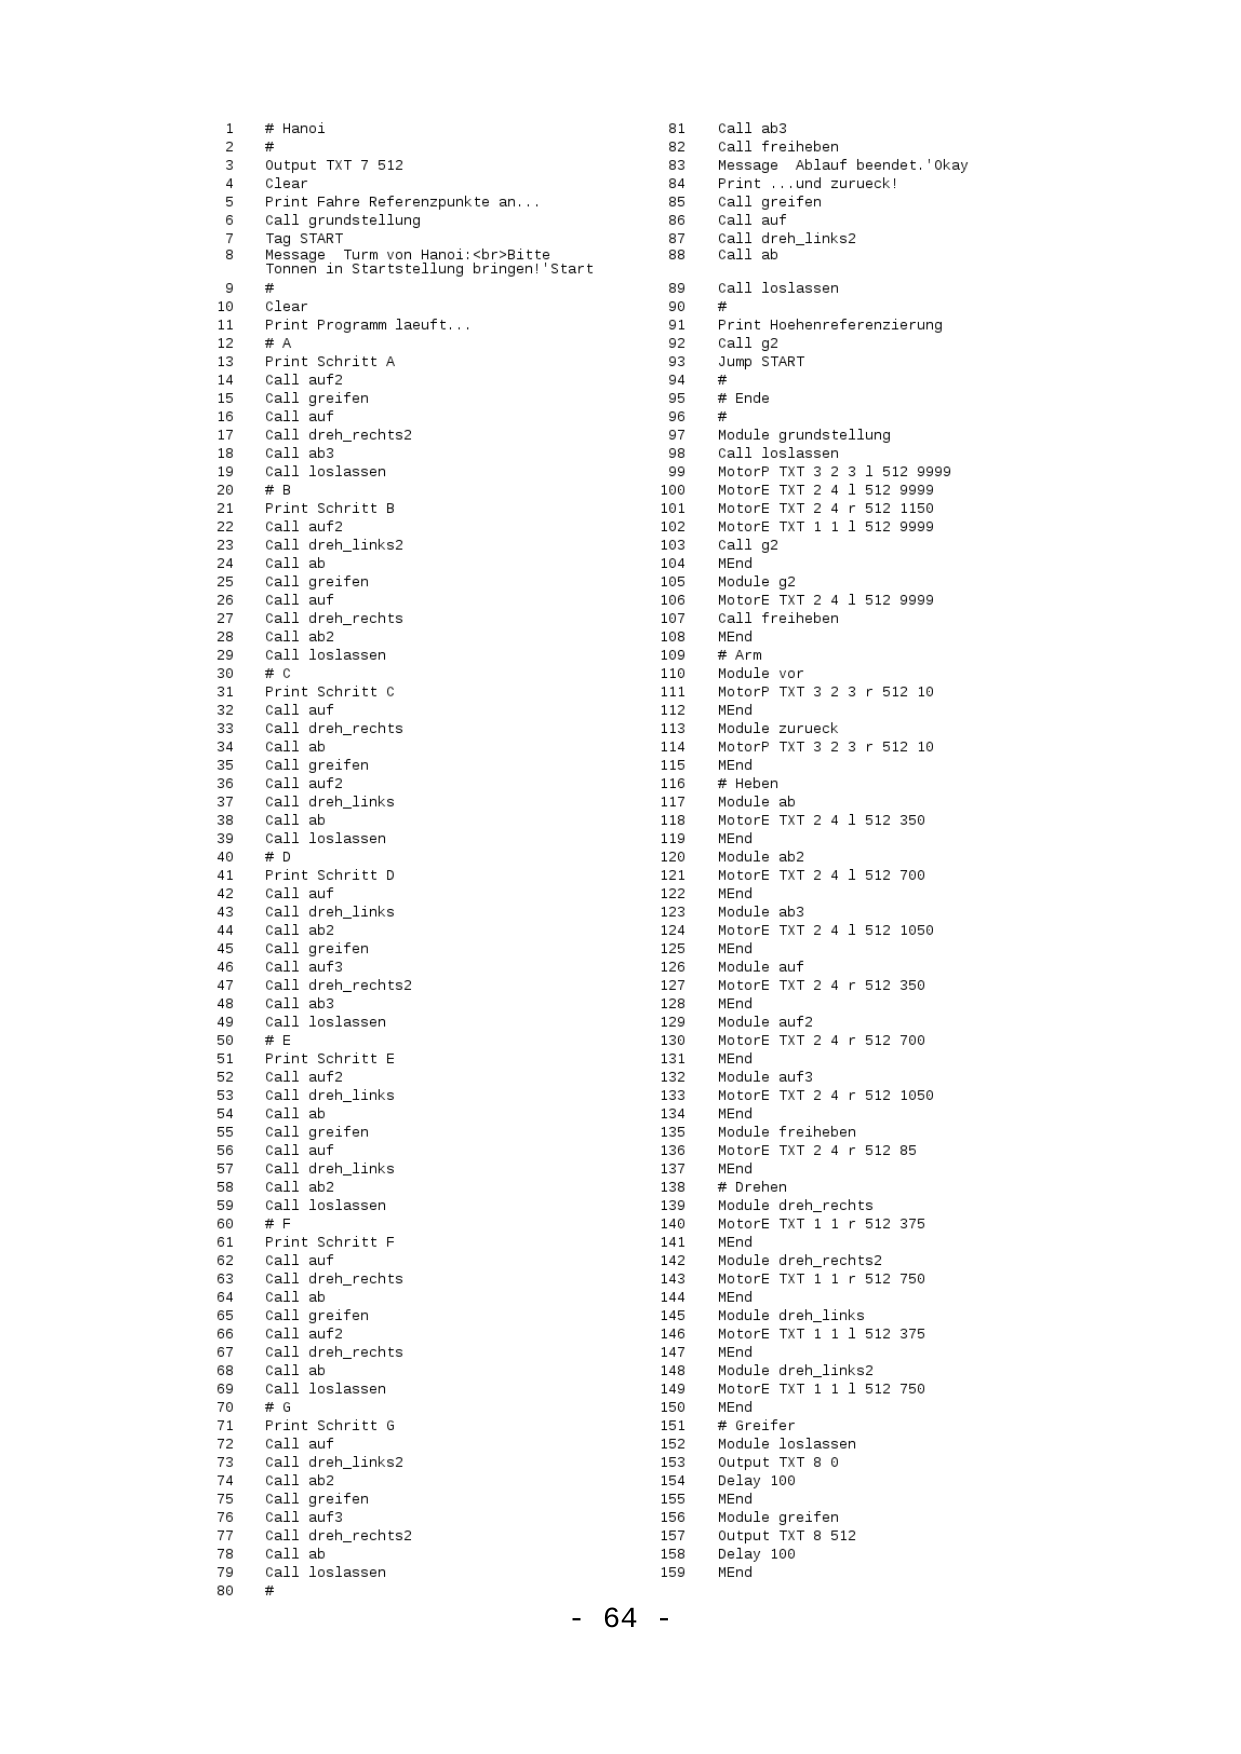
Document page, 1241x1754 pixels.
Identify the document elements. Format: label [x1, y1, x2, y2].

picture [196, 118, 973, 1605]
